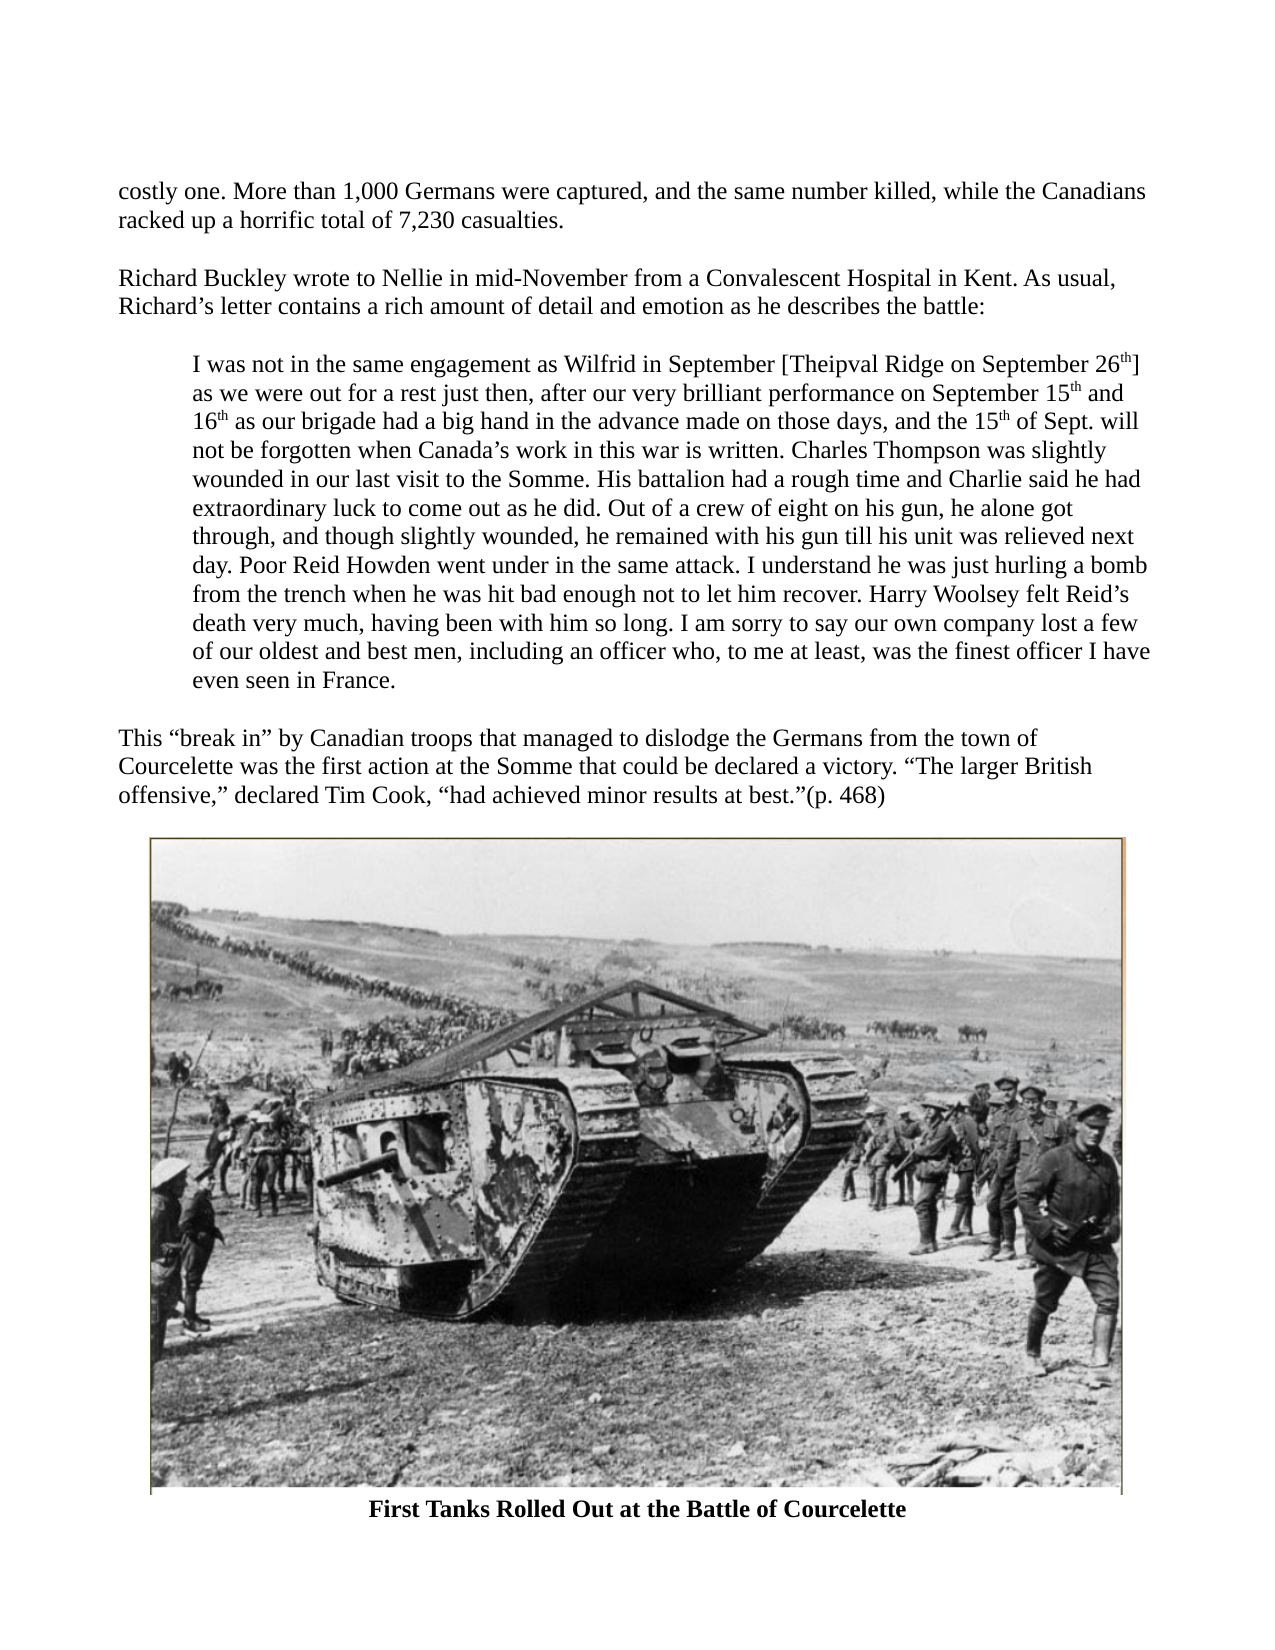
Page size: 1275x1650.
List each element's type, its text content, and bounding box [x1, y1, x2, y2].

text costly one. More than 1,000 Germans were captured, and the same number killed, while the Canadians racked up a horrific total of 7,230 casualties. [118, 176, 1157, 234]
picture [148, 837, 1127, 1495]
text First Tanks Rolled Out at the Battle of Courcelette [118, 838, 1157, 1523]
text This “break in” by Canadian troops that managed to dislodge the Germans from the town of Courcelette was the first action at the Somme that could be declared a victory. “The larger British offensive,” declared Tim Cook, “had achieved minor results at best.”(p. 468) [118, 723, 1157, 809]
text Richard Buckley wrote to Nellie in mid-November from a Convalescent Hospital in Kent. As usual, Richard’s letter contains a rich amount of detail and emotion as he describes the battle: [118, 263, 1157, 320]
text I was not in the same engagement as Wilfrid in September [Theipval Ridge on September 26th] as we were out for a rest just then, after our very brilliant performance on September 15th and 16th as our brigade had a big hand in the advance made on those days, and the 15th of Sept. will not be forgotten when Canada’s work in this war is written. Charles Thompson was slightly wounded in our last visit to the Somme. His battalion had a rough time and Charlie said he had extraordinary luck to come out as he did. Out of a crew of eight on his gun, he alone got through, and though slightly wounded, he remained with his gun till his unit was relieved next day. Poor Reid Howden went under in the same attack. I understand he was just hurling a bomb from the trench when he was hit bad enough not to let him recover. Harry Woolsey felt Reid’s death very much, having been with him so long. I am sorry to say our own company lost a few of our oldest and best men, including an officer who, to me at least, was the finest officer I have even seen in France. [192, 349, 1157, 694]
